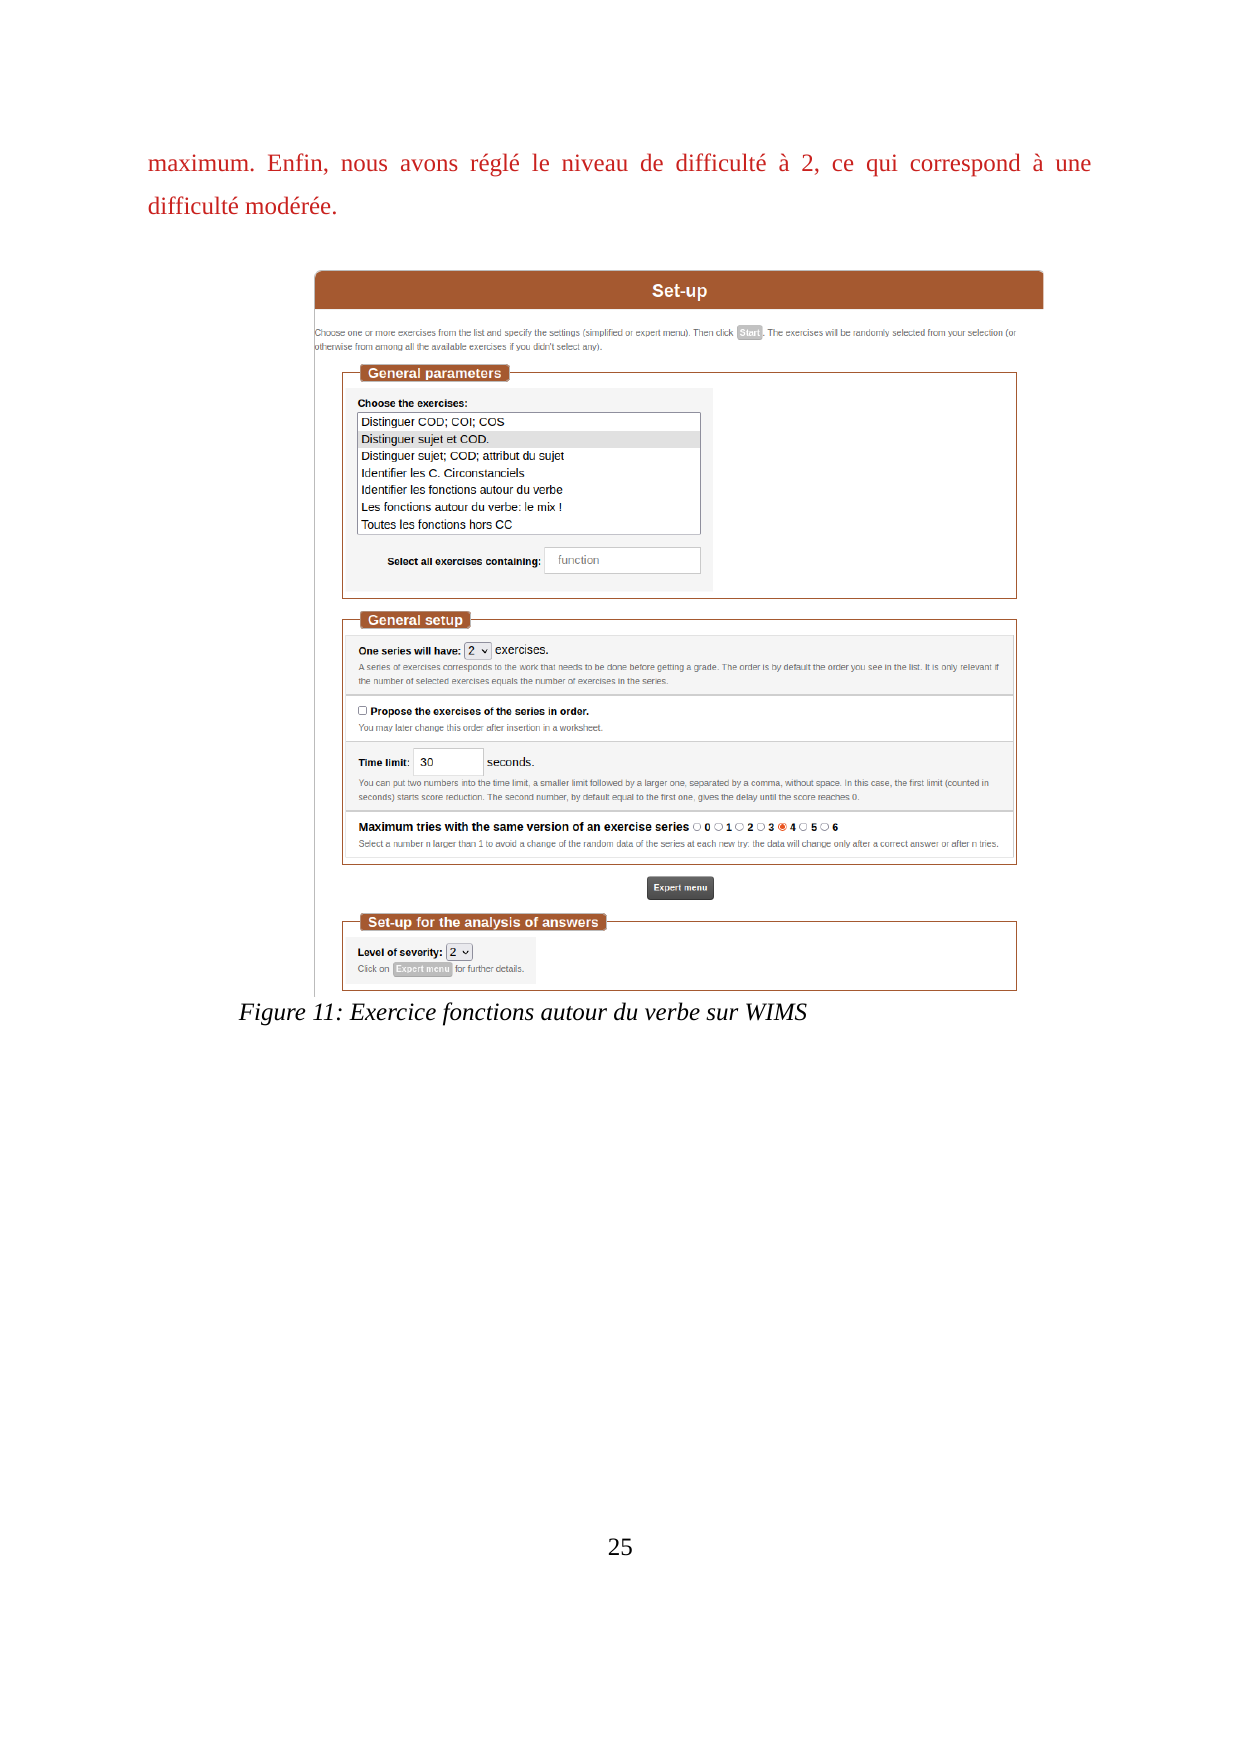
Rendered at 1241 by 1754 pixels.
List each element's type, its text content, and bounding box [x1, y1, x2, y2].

text maximum. Enfin, nous avons réglé le niveau de difficulté à 2, ce qui correspond à une difficulté modérée. [148, 148, 1092, 219]
picture [302, 264, 1044, 997]
text Figure 11: Exercice fonctions autour du verbe sur WIMS [239, 265, 1110, 1026]
